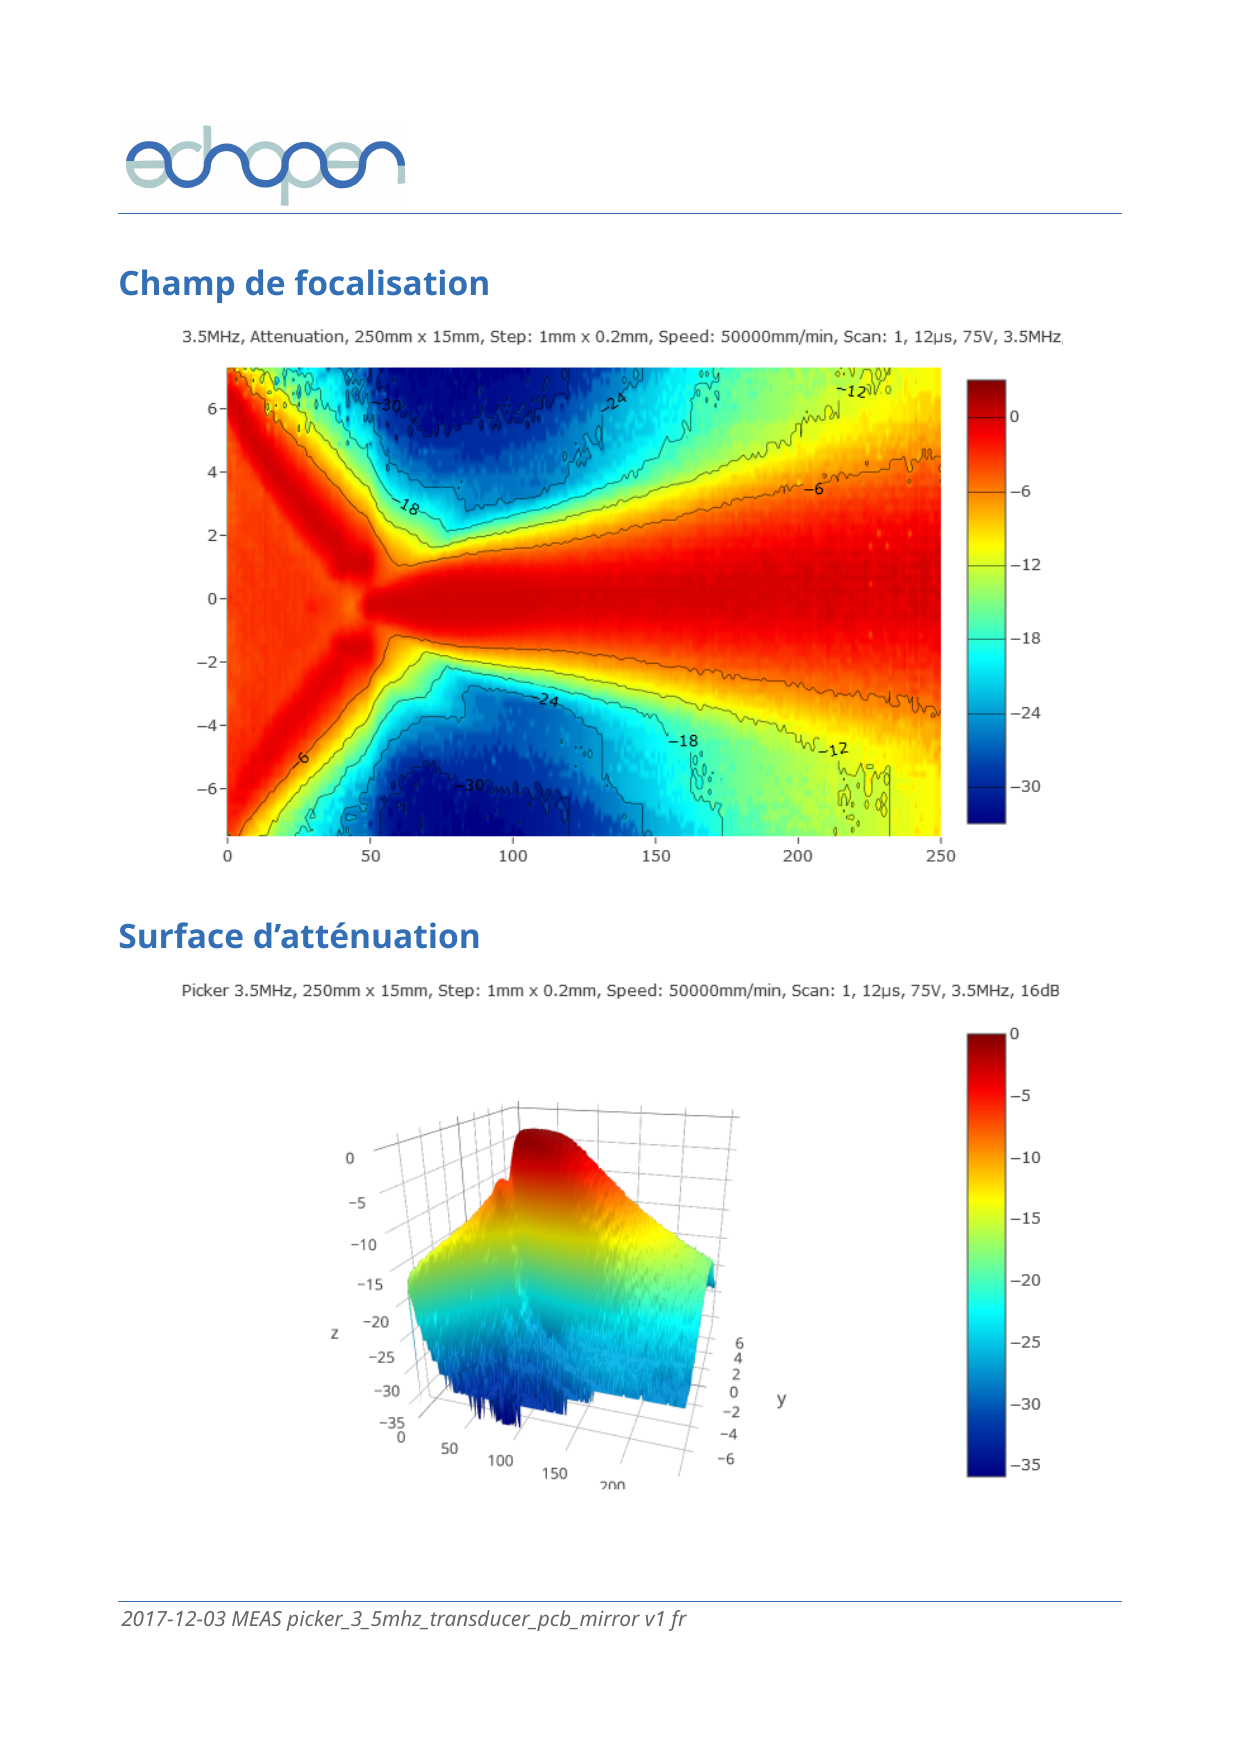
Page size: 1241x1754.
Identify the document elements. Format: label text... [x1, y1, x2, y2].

picture [177, 317, 1063, 887]
subtitle Champ de focalisation [118, 259, 1122, 305]
picture [123, 123, 407, 208]
subtitle Surface d’atténuation [118, 913, 1122, 959]
picture [177, 971, 1063, 1540]
